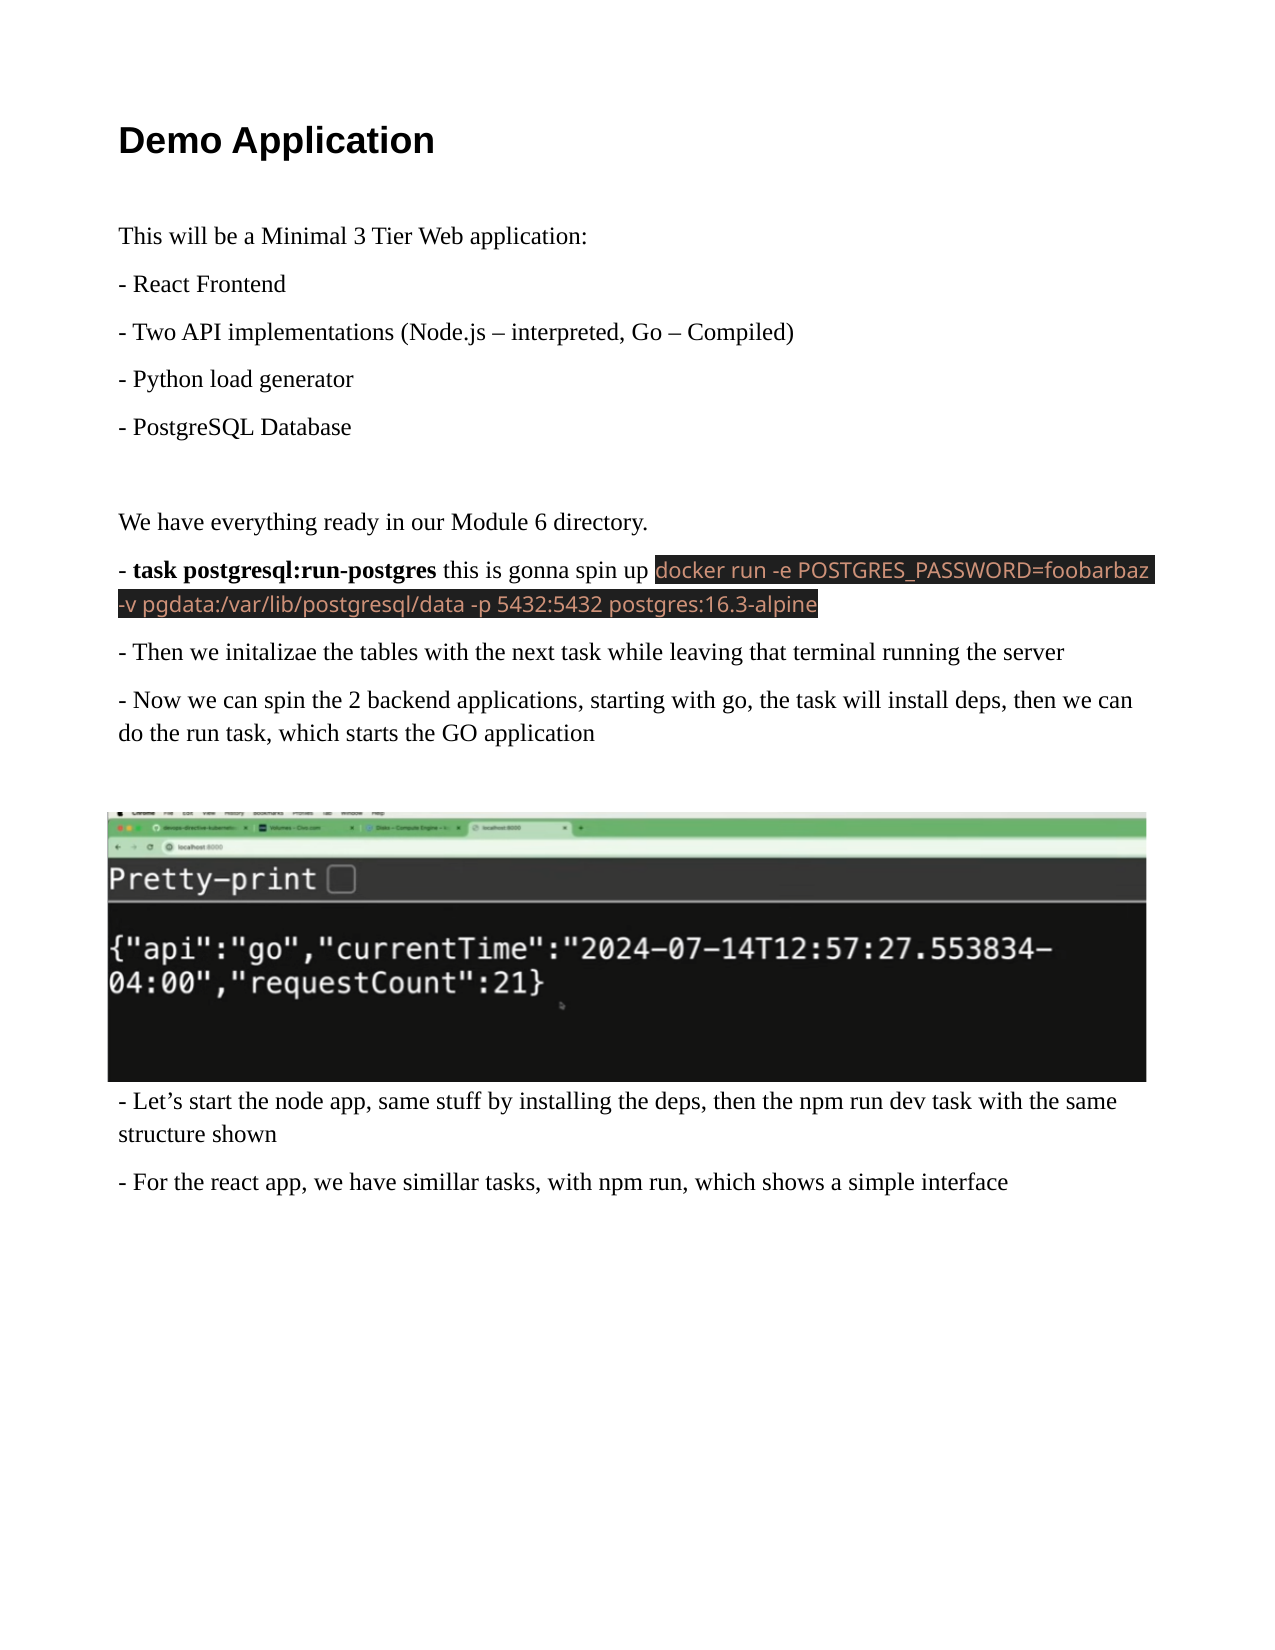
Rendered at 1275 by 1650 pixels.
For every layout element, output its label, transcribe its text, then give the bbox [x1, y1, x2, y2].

text We have everything ready in our Module 6 directory. [118, 507, 1157, 536]
text - Two API implementations (Node.js – interpreted, Go – Compiled) [118, 317, 1157, 345]
text - React Frontend [118, 269, 1157, 298]
subtitle Demo Application [118, 118, 1157, 161]
text - Now we can spin the 2 backend applications, starting with go, the task will install deps, then we can do the run task, which starts the GO application [118, 685, 1157, 747]
text This will be a Minimal 3 Tier Web application: [118, 221, 1157, 250]
text - task postgresql:run-postgres this is gonna spin up docker run -e POSTGRES_PASSWORD=foobarbaz -v pgdata:/var/lib/postgresql/data -p 5432:5432 postgres:16.3-alpine [118, 554, 1157, 618]
text - Then we initalizae the tables with the next task while leaving that terminal running the server [118, 637, 1157, 666]
text - Python load generator [118, 364, 1157, 393]
text - For the react app, we have simillar tasks, with npm run, which shows a simple interface [118, 1167, 1157, 1195]
text - PostgreSQL Database [118, 412, 1157, 441]
picture [107, 812, 1147, 1082]
text - Let’s start the node app, same stuff by installing the deps, then the npm run dev task with the same structure shown [118, 813, 1157, 1148]
